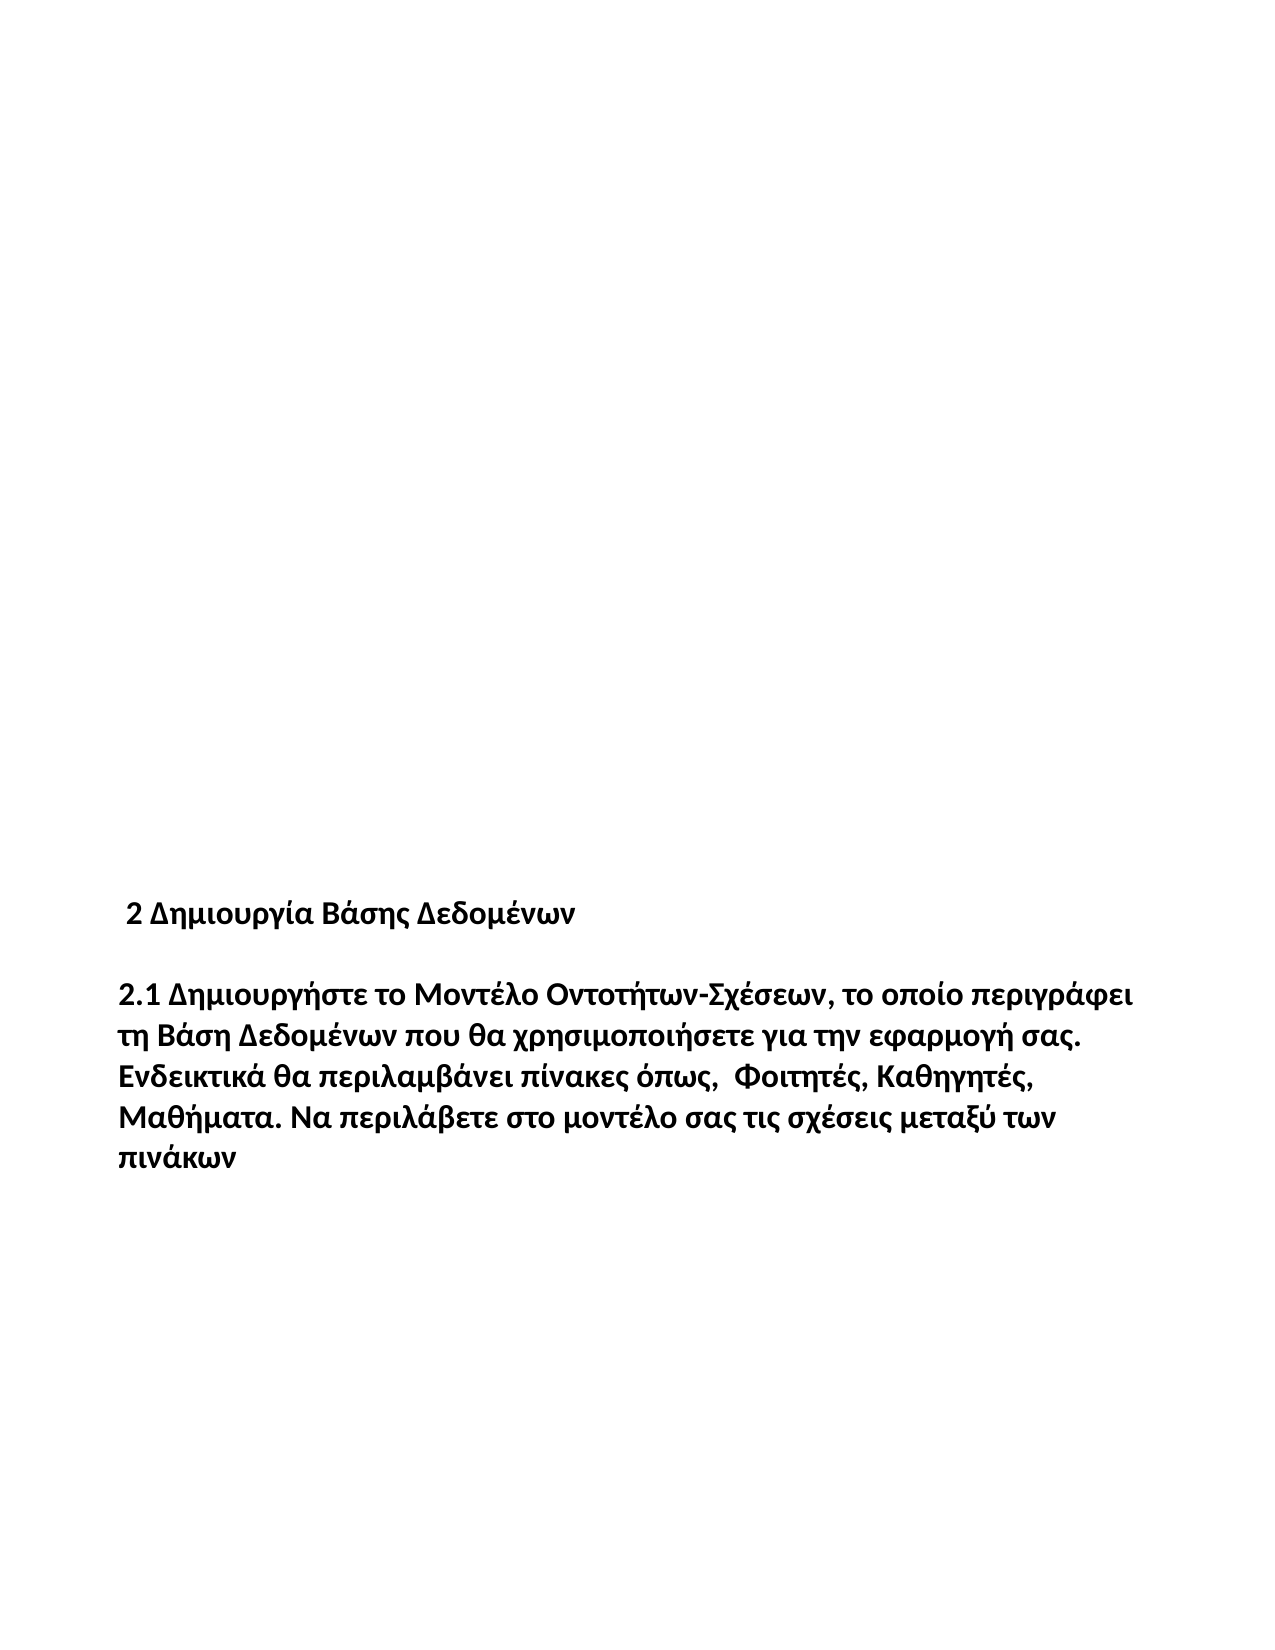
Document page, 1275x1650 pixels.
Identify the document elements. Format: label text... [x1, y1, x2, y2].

text 2 Δημιουργία Βάσης Δεδομένων [118, 892, 1157, 933]
text 2.1 Δημιουργήστε το Μοντέλο Οντοτήτων-Σχέσεων, το οποίο περιγράφει τη Βάση Δεδομένων που θα χρησιμοποιήσετε για την εφαρμογή σας. Ενδεικτικά θα περιλαμβάνει πίνακες όπως, Φοιτητές, Καθηγητές, Μαθήματα. Να περιλάβετε στο μοντέλο σας τις σχέσεις μεταξύ των πινάκων [118, 973, 1157, 1177]
